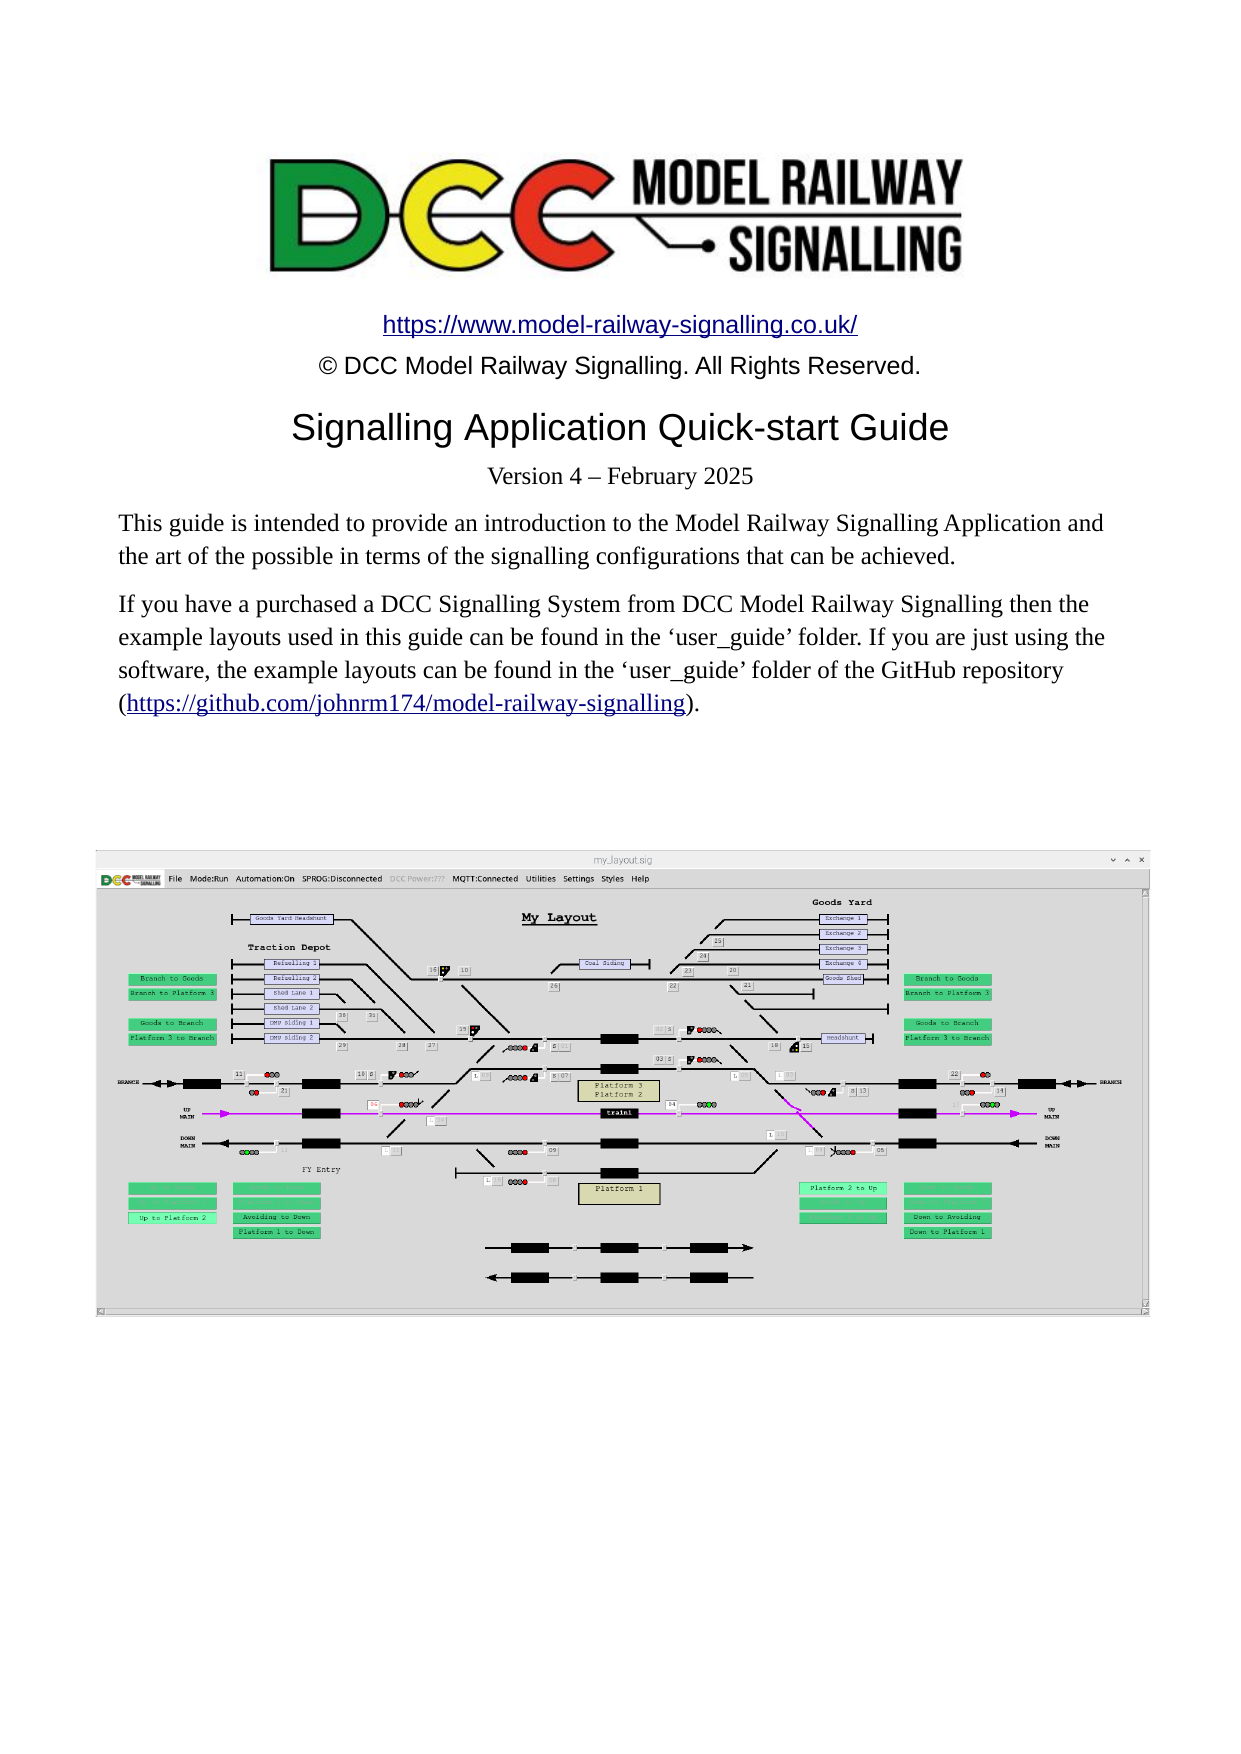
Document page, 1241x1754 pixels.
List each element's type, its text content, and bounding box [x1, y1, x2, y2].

text If you have a purchased a DCC Signalling System from DCC Model Railway Signalling then the example layouts used in this guide can be found in the ‘user_guide’ folder. If you are just using the software, the example layouts can be found in the ‘user_guide’ folder of the GitHub repository (https://github.com/johnrm174/model-railway-signalling). [118, 589, 1122, 717]
picture [255, 132, 985, 299]
subtitle Signalling Application Quick-start Guide [118, 405, 1122, 448]
text © DCC Model Railway Signalling. All Rights Reserved. [118, 351, 1122, 380]
picture [95, 850, 1150, 1317]
text This guide is intended to provide an introduction to the Model Railway Signalling Application and the art of the possible in terms of the signalling configurations that can be achieved. [118, 508, 1122, 570]
text Version 4 – February 2025 [118, 461, 1122, 489]
subtitle https://www.model-railway-signalling.co.uk/ [118, 310, 1122, 339]
